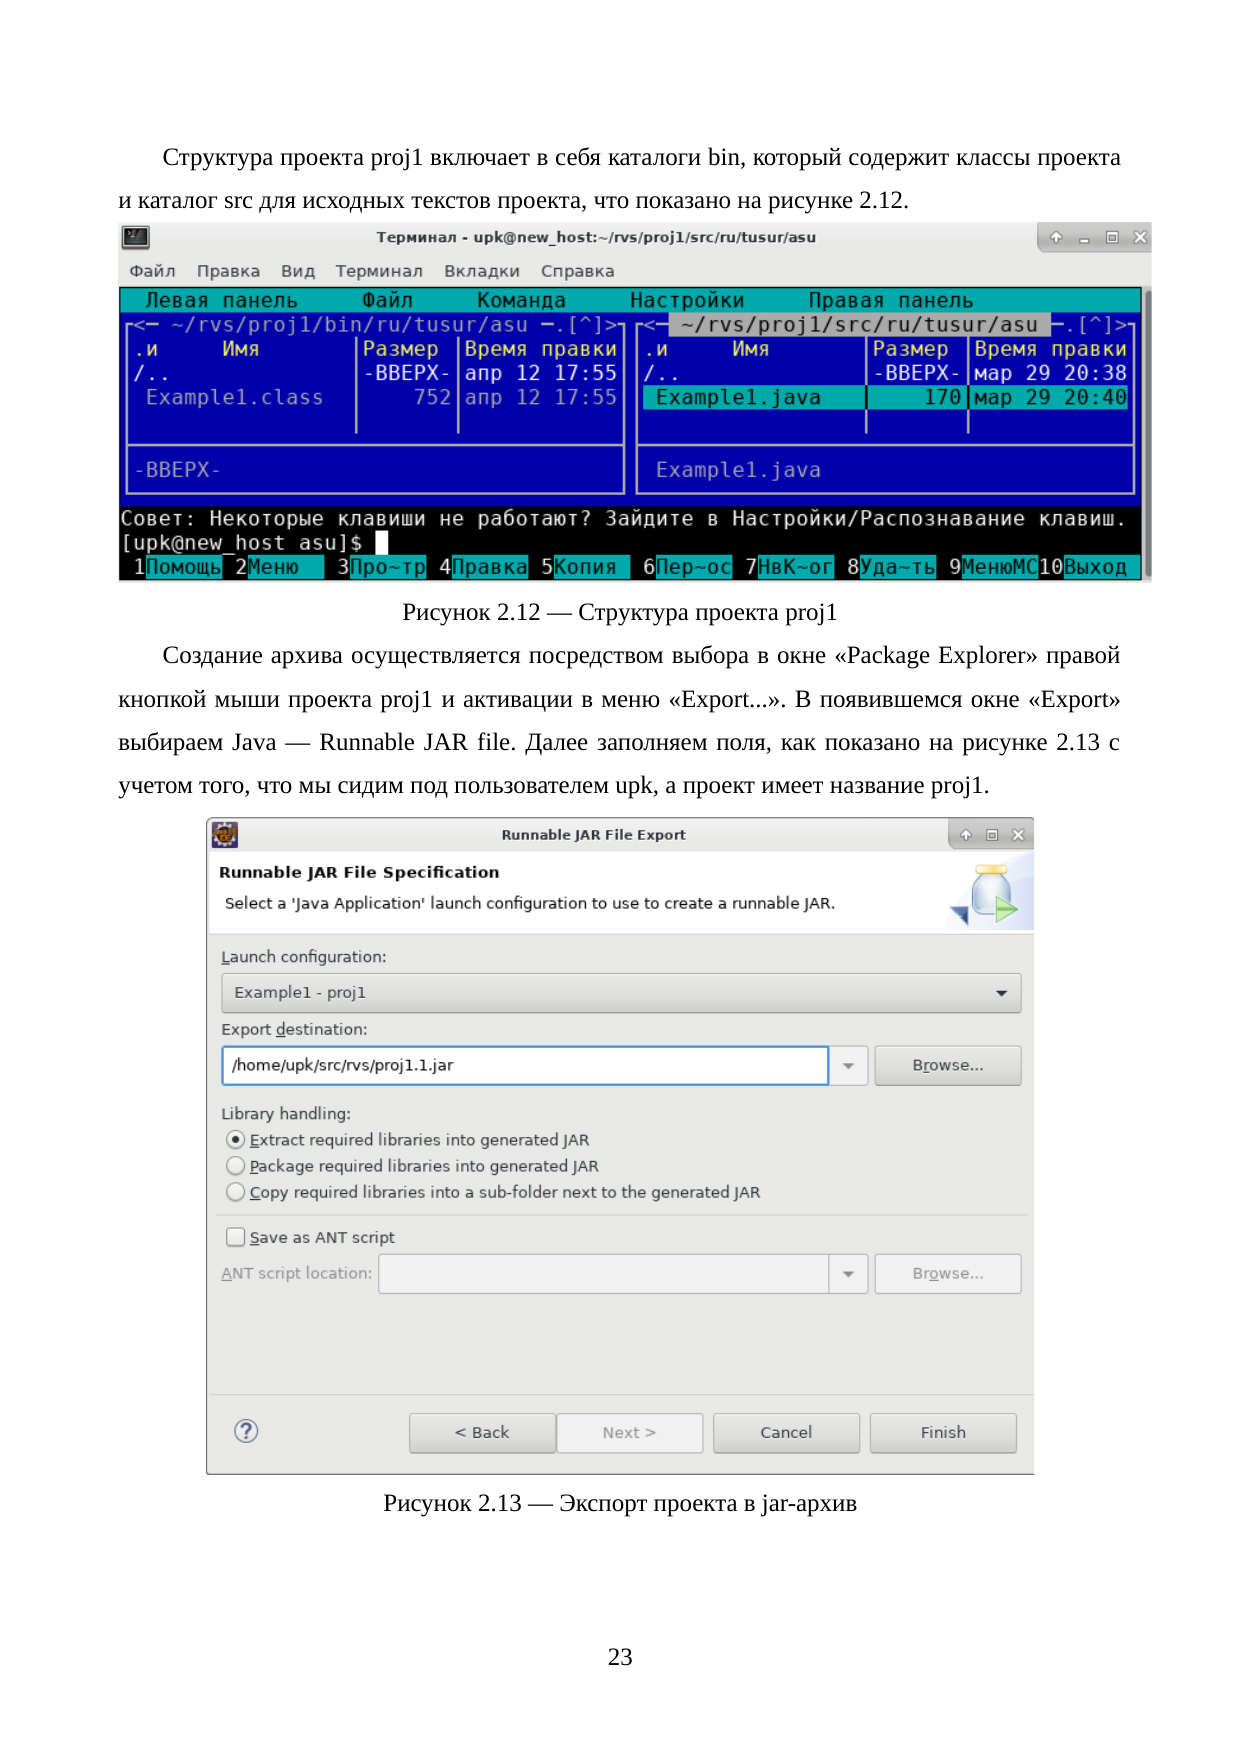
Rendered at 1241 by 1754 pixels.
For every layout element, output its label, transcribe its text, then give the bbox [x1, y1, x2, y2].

text Структура проекта proj1 включает в себя каталоги bin, который содержит классы проекта и каталог src для исходных текстов проекта, что показано на рисунке 2.12. [118, 142, 1122, 214]
text Рисунок 2.13 — Экспорт проекта в jar-архив [118, 813, 1122, 1517]
text Создание архива осуществляется посредством выбора в окне «Package Explorer» правой кнопкой мыши проекта proj1 и активации в меню «Export...». В появившемся окне «Export» выбираем Java — Runnable JAR file. Далее заполняем поля, как показано на рисунке 2.13 с учетом того, что мы сидим под пользователем upk, а проект имеет название proj1. [118, 641, 1122, 799]
text Рисунок 2.12 — Структура проекта proj1 [118, 583, 1122, 626]
picture [206, 817, 1035, 1475]
picture [118, 222, 1152, 583]
